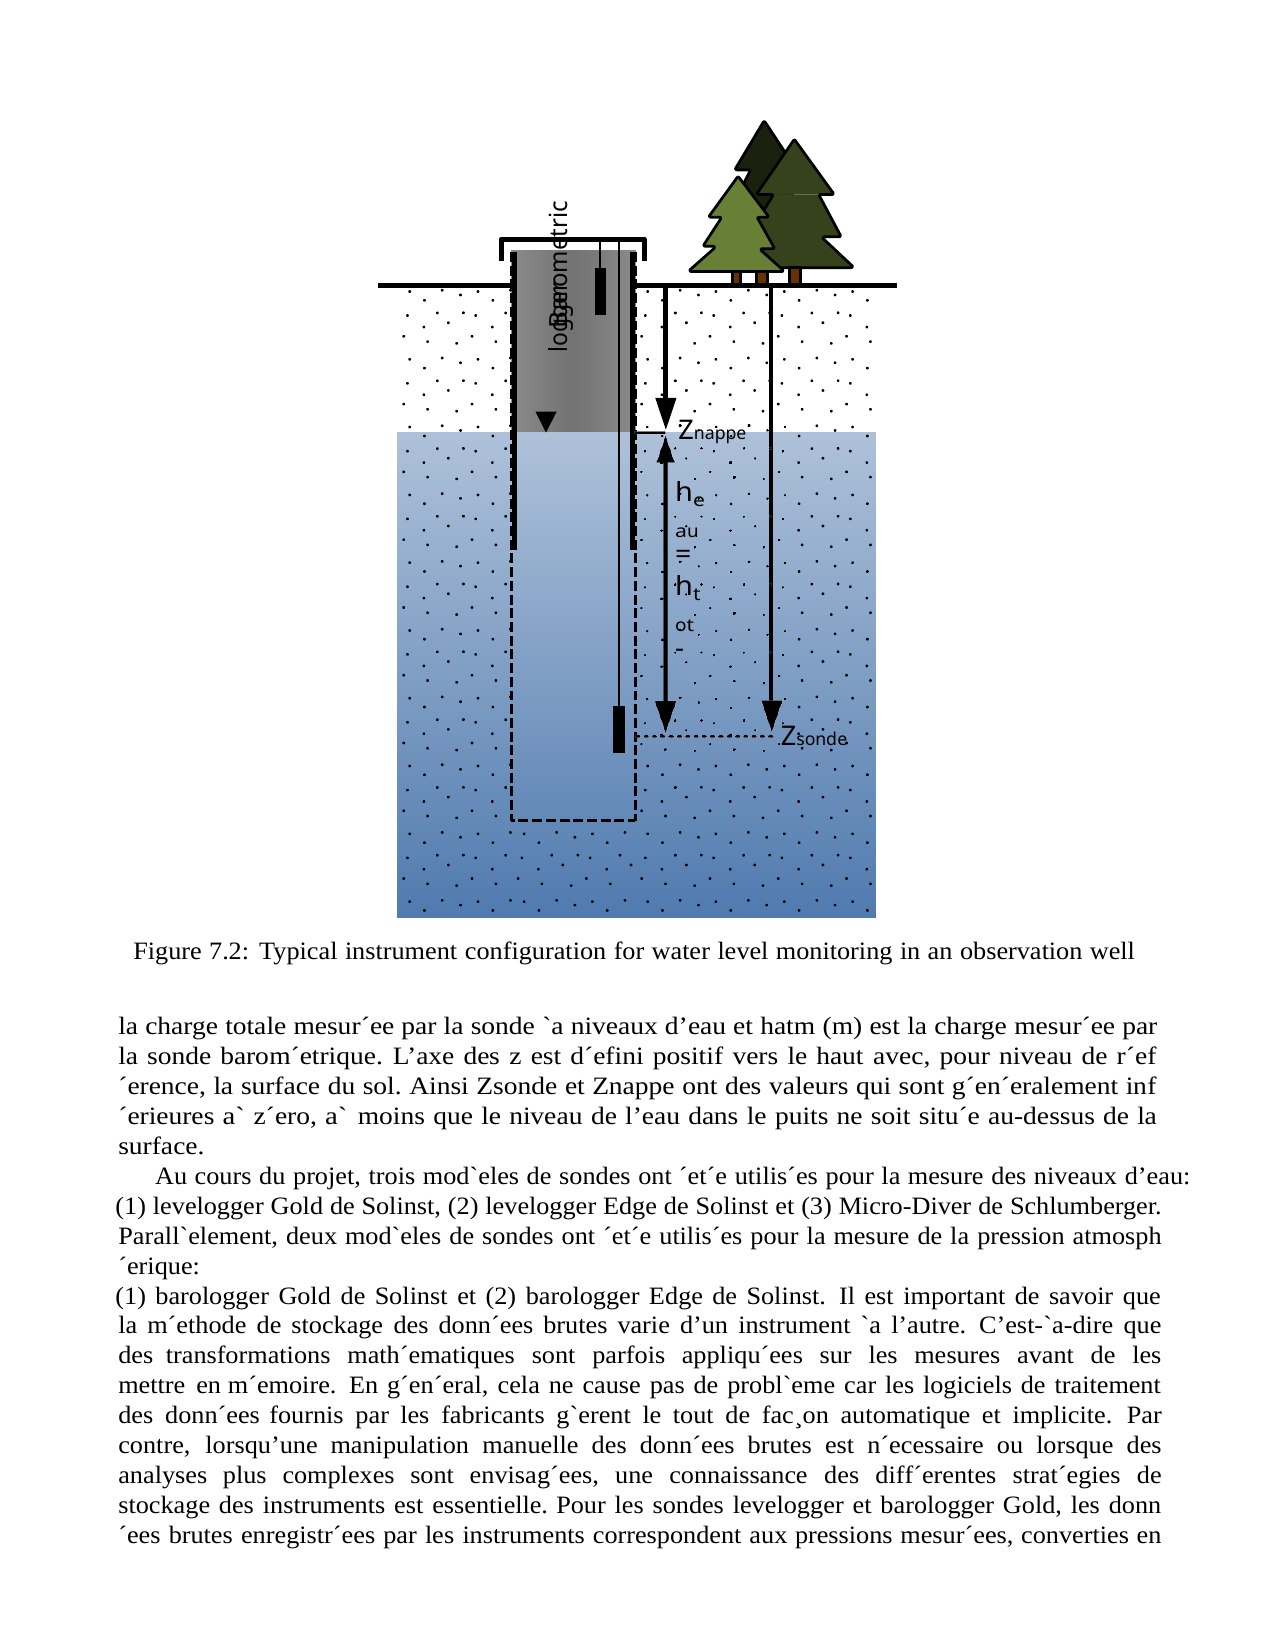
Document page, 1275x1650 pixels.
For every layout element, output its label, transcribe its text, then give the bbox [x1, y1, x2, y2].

picture [397, 250, 876, 918]
text (1) levelogger Gold de Solinst, (2) levelogger Edge de Solinst et (3) Micro-Diver de Schlumberger. Parall`element, deux mod`eles de sondes ont ´et´e utilis´es pour la mesure de la pression atmosph´erique: [115, 1191, 1162, 1279]
text Figure 7.2: Typical instrument configuration for water level monitoring in an observation well [118, 936, 1275, 965]
text logger [526, 282, 588, 352]
text (1) barologger Gold de Solinst et (2) barologger Edge de Solinst. Il est important de savoir que la m´ethode de stockage des donn´ees brutes varie d’un instrument `a l’autre. C’est-`a-dire que des transformations math´ematiques sont parfois appliqu´ees sur les mesures avant de les mettre en m´emoire. En g´en´eral, cela ne cause pas de probl`eme car les logiciels de traitement des donn´ees fournis par les fabricants g`erent le tout de fac¸on automatique et implicite. Par contre, lorsqu’une manipulation manuelle des donn´ees brutes est n´ecessaire ou lorsque des analyses plus complexes sont envisag´ees, une connaissance des diff´erentes strat´egies de stockage des instruments est essentielle. Pour les sondes levelogger et barologger Gold, les donn´ees brutes enregistr´ees par les instruments correspondent aux pressions mesur´ees, converties en [115, 1281, 1162, 1549]
text Barometric [526, 253, 588, 280]
text Au cours du projet, trois mod`eles de sondes ont ´et´e utilis´es pour la mesure des niveaux d’eau: [155, 1161, 1275, 1190]
text heau = htot - hair [675, 482, 706, 667]
text la charge totale mesur´ee par la sonde `a niveaux d’eau et hatm (m) est la charge mesur´ee par la sonde barom´etrique. L’axe des z est d´efini positif vers le haut avec, pour niveau de r´ef´erence, la surface du sol. Ainsi Zsonde et Znappe ont des valeurs qui sont g´en´eralement inf´erieures a` z´ero, a` moins que le niveau de l’eau dans le puits ne soit situ´e au-dessus de la surface. [118, 1011, 1157, 1160]
